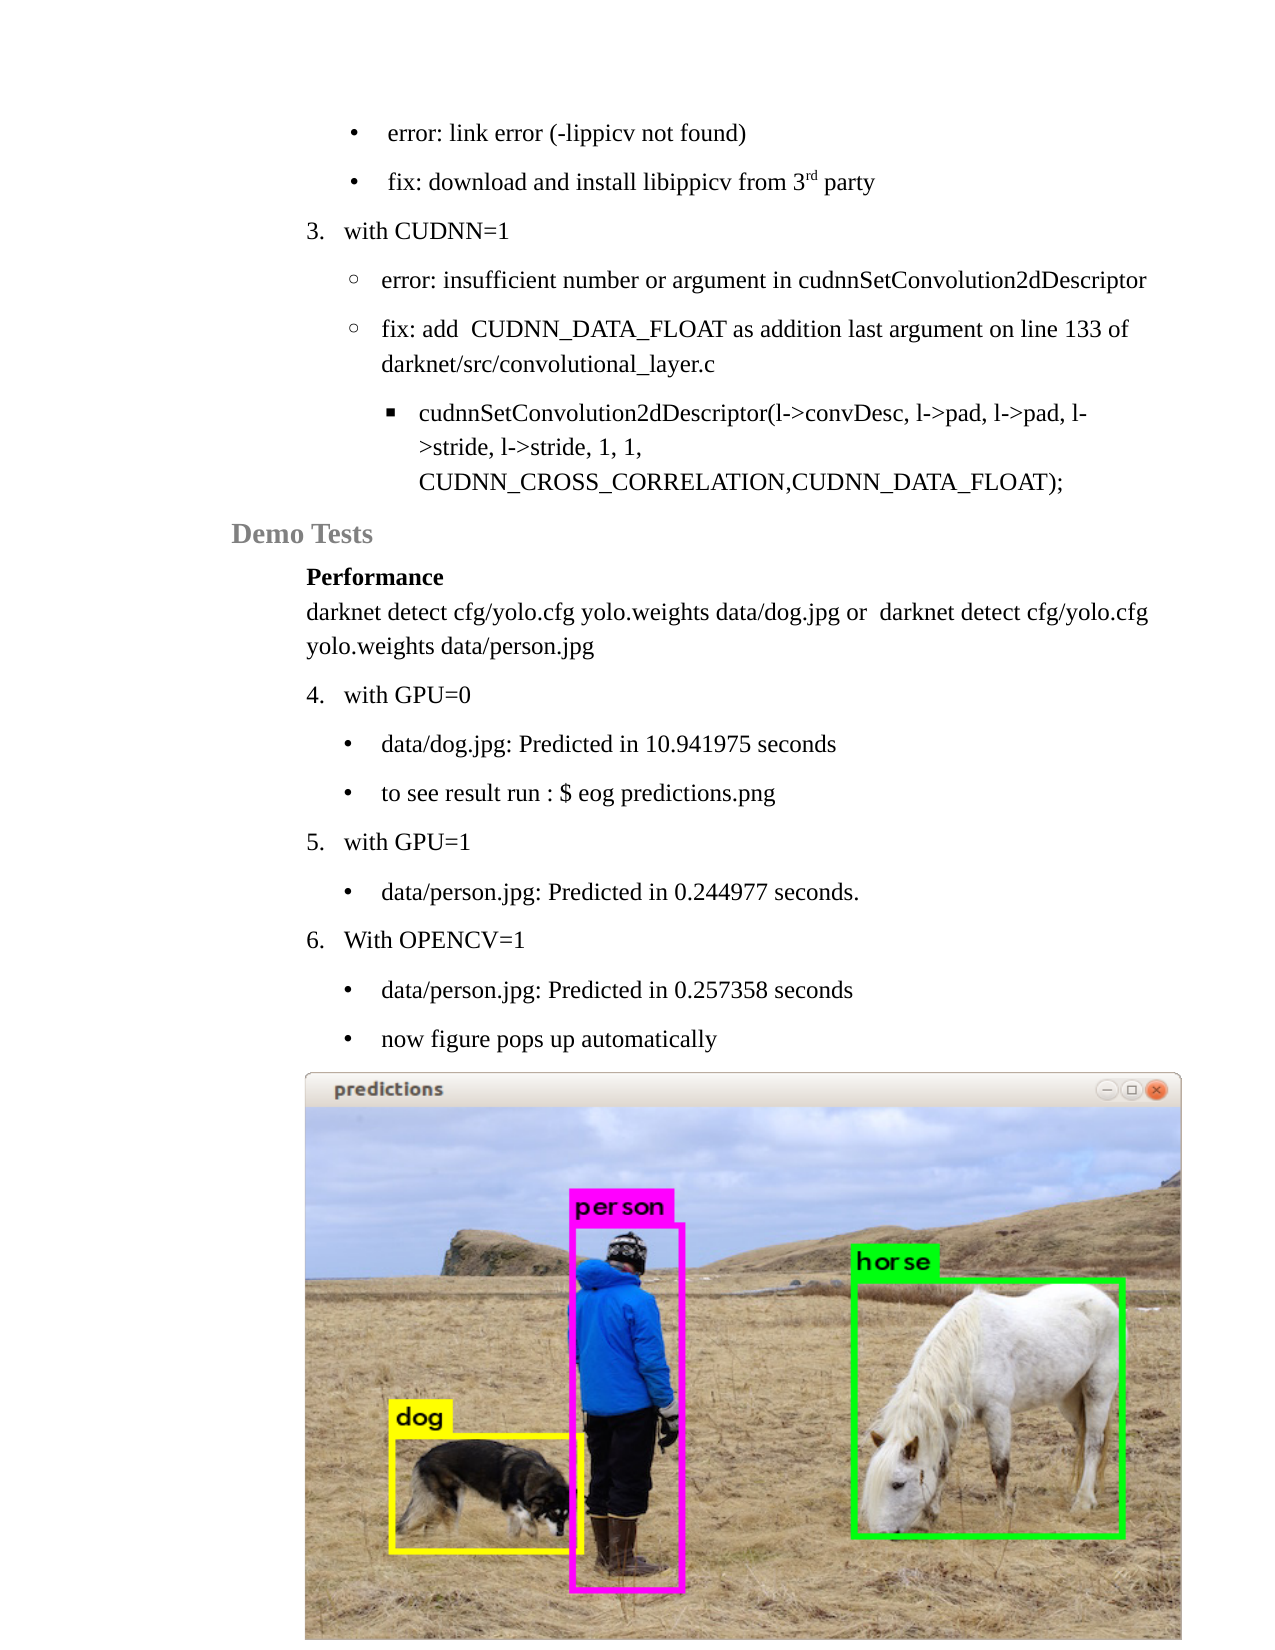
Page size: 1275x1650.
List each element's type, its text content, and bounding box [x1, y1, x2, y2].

list data/person.jpg: Predicted in 0.257358 seconds [344, 975, 1158, 1003]
picture [304, 1072, 1182, 1640]
list with GPU=0 [306, 680, 1158, 709]
list error: insufficient number or argument in cudnnSetConvolution2dDescriptor [344, 265, 1158, 294]
list cudnnSetConvolution2dDescriptor(l->convDesc, l->pad, l->pad, l->stride, l->stride, 1, 1, CUDNN_CROSS_CORRELATION,CUDNN_DATA_FLOAT); [381, 398, 1158, 496]
list data/person.jpg: Predicted in 0.244977 seconds. [344, 877, 1158, 905]
list fix: download and install libippicv from 3rd party [350, 167, 1158, 196]
list now figure pops up automatically [344, 1024, 1158, 1052]
list fix: add CUDNN_DATA_FLOAT as addition last argument on line 133 of darknet/src/convolutional_layer.c [344, 314, 1158, 378]
list data/dog.jpg: Predicted in 10.941975 seconds [344, 729, 1158, 758]
list to see result run : $ eog predictions.png [344, 778, 1158, 807]
list error: link error (-lippicv not found) [350, 118, 1158, 147]
list darknet detect cfg/yolo.cfg yolo.weights data/dog.jpg or darknet detect cfg/yolo.cfg yolo.weights data/person.jpg [269, 597, 1158, 660]
list With OPENCV=1 [306, 926, 1158, 954]
list with CUDNN=1 [306, 216, 1158, 245]
list with GPU=1 [306, 827, 1158, 856]
subtitle Performance [306, 562, 1158, 591]
subtitle Demo Tests [231, 516, 1158, 549]
